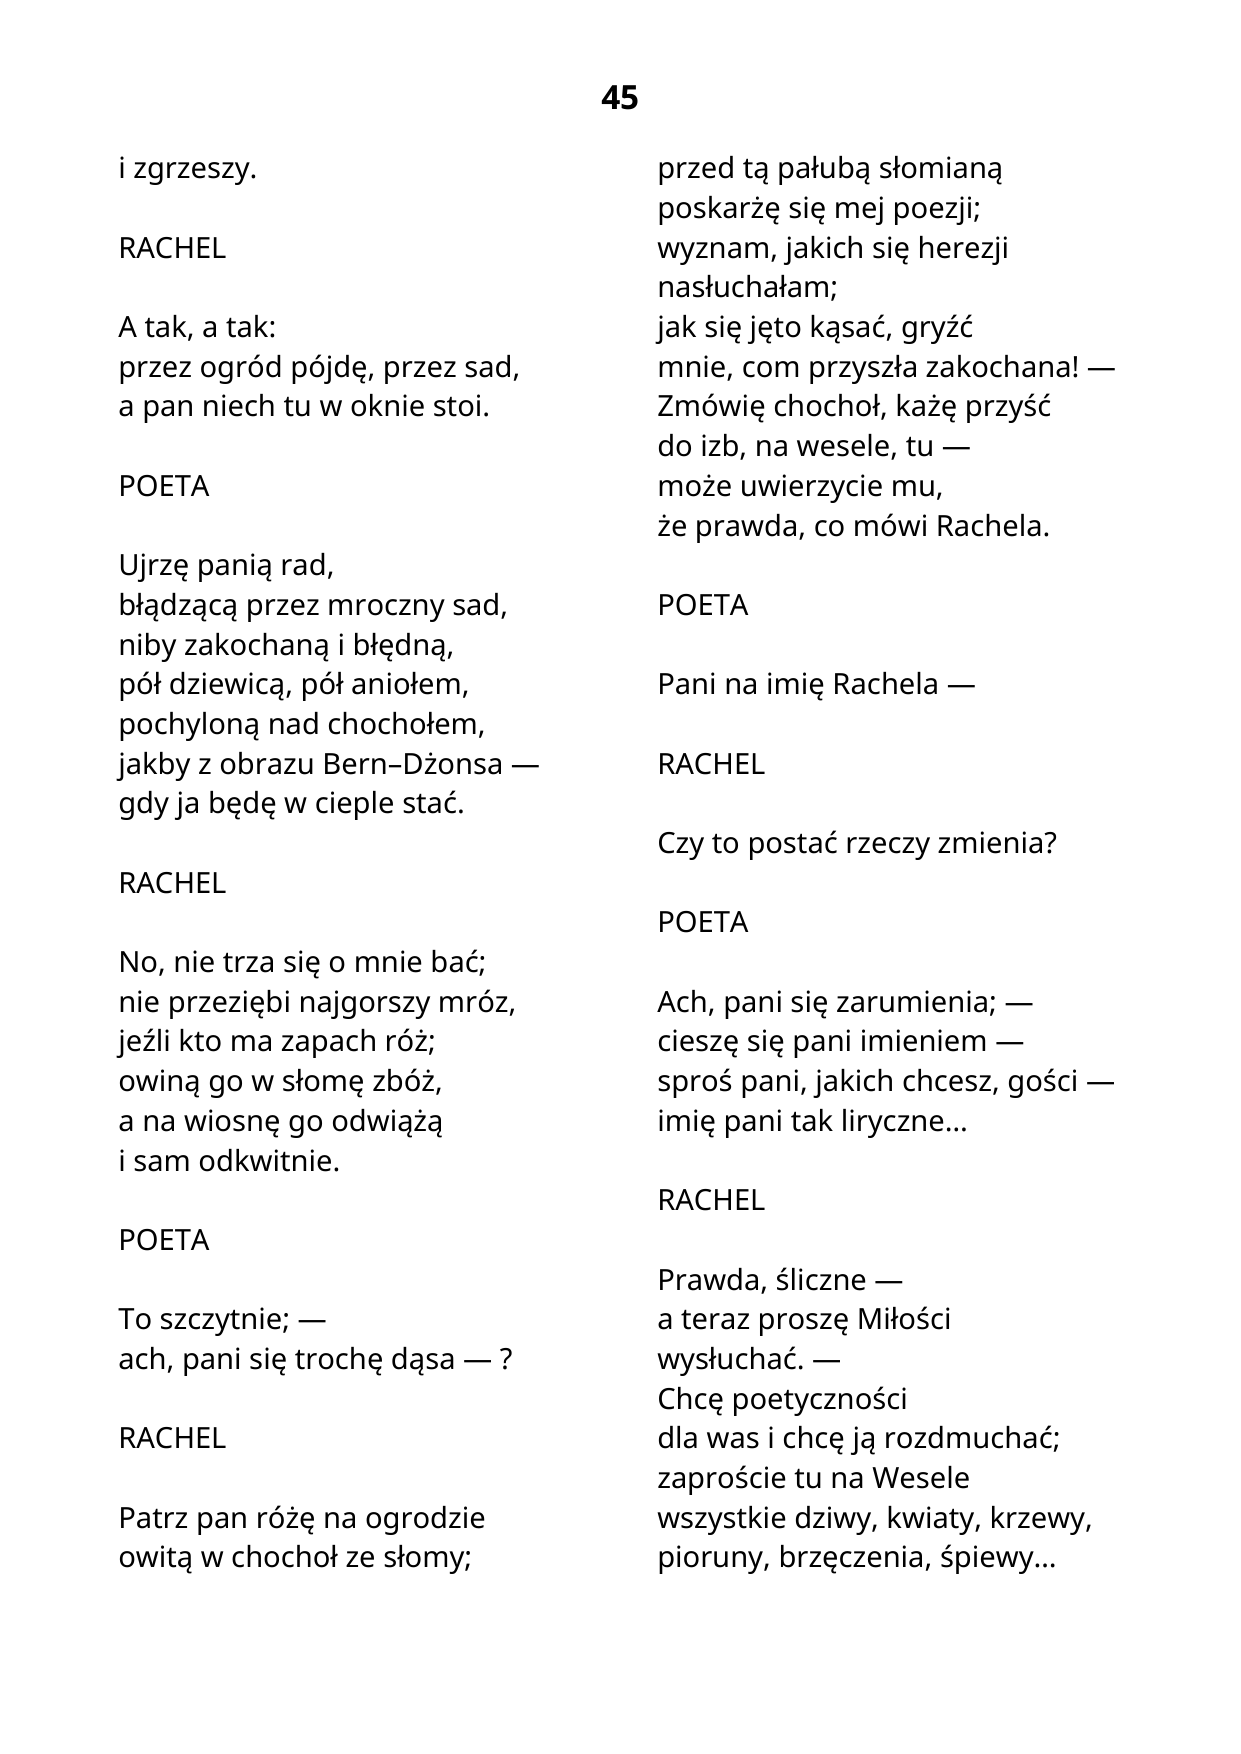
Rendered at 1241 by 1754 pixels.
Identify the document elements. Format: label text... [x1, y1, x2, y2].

text Czy to postać rzeczy zmienia? [657, 822, 1122, 862]
text mnie, com przyszła zakochana! — [657, 346, 1122, 386]
text a pan niech tu w oknie stoi. [118, 386, 583, 425]
text A tak, a tak: [118, 306, 583, 346]
text i sam odkwitnie. [118, 1140, 583, 1179]
text sproś pani, jakich chcesz, gości — [657, 1060, 1122, 1100]
text jeźli kto ma zapach róż; [118, 1021, 583, 1060]
text ach, pani się trochę dąsa — ? [118, 1338, 583, 1378]
text pioruny, brzęczenia, śpiewy… [657, 1537, 1122, 1576]
text jakby z obrazu Bern–Dżonsa — [118, 743, 583, 783]
text niby zakochaną i błędną, [118, 624, 583, 663]
text Ujrzę panią rad, [118, 544, 583, 584]
text Chcę poetyczności [657, 1378, 1122, 1418]
text a na wiosnę go odwiążą [118, 1100, 583, 1140]
text owitą w chochoł ze słomy; [118, 1537, 583, 1576]
text Zmówię chochoł, każę przyść [657, 386, 1122, 425]
text cieszę się pani imieniem — [657, 1021, 1122, 1060]
text i zgrzeszy. [118, 148, 583, 187]
text dla was i chcę ją rozdmuchać; [657, 1418, 1122, 1457]
text błądzącą przez mroczny sad, [118, 584, 583, 624]
text imię pani tak liryczne… [657, 1100, 1122, 1140]
text POETA [657, 584, 1122, 624]
text że prawda, co mówi Rachela. [657, 505, 1122, 544]
text nasłuchałam; [657, 267, 1122, 306]
text wysłuchać. — [657, 1338, 1122, 1378]
text przed tą pałubą słomianą [657, 148, 1122, 187]
text Pani na imię Rachela — [657, 663, 1122, 703]
text RACHEL [118, 227, 583, 267]
text RACHEL [657, 743, 1122, 783]
text nie przeziębi najgorszy mróz, [118, 981, 583, 1021]
text wszystkie dziwy, kwiaty, krzewy, [657, 1497, 1122, 1537]
text POETA [657, 902, 1122, 941]
text zaproście tu na Wesele [657, 1457, 1122, 1497]
text jak się jęto kąsać, gryźć [657, 306, 1122, 346]
text do izb, na wesele, tu — [657, 425, 1122, 465]
text gdy ja będę w cieple stać. [118, 783, 583, 822]
text pochyloną nad chochołem, [118, 703, 583, 743]
text wyznam, jakich się herezji [657, 227, 1122, 267]
text poskarżę się mej poezji; [657, 187, 1122, 227]
text a teraz proszę Miłości [657, 1298, 1122, 1338]
text RACHEL [657, 1179, 1122, 1219]
text Prawda, śliczne — [657, 1259, 1122, 1298]
text owiną go w słomę zbóż, [118, 1060, 583, 1100]
text POETA [118, 465, 583, 505]
text Ach, pani się zarumienia; — [657, 981, 1122, 1021]
text może uwierzycie mu, [657, 465, 1122, 505]
text RACHEL [118, 1418, 583, 1457]
text No, nie trza się o mnie bać; [118, 941, 583, 981]
text przez ogród pójdę, przez sad, [118, 346, 583, 386]
text To szczytnie; — [118, 1298, 583, 1338]
text pół dziewicą, pół aniołem, [118, 663, 583, 703]
text RACHEL [118, 862, 583, 902]
text POETA [118, 1219, 583, 1259]
text Patrz pan różę na ogrodzie [118, 1497, 583, 1537]
